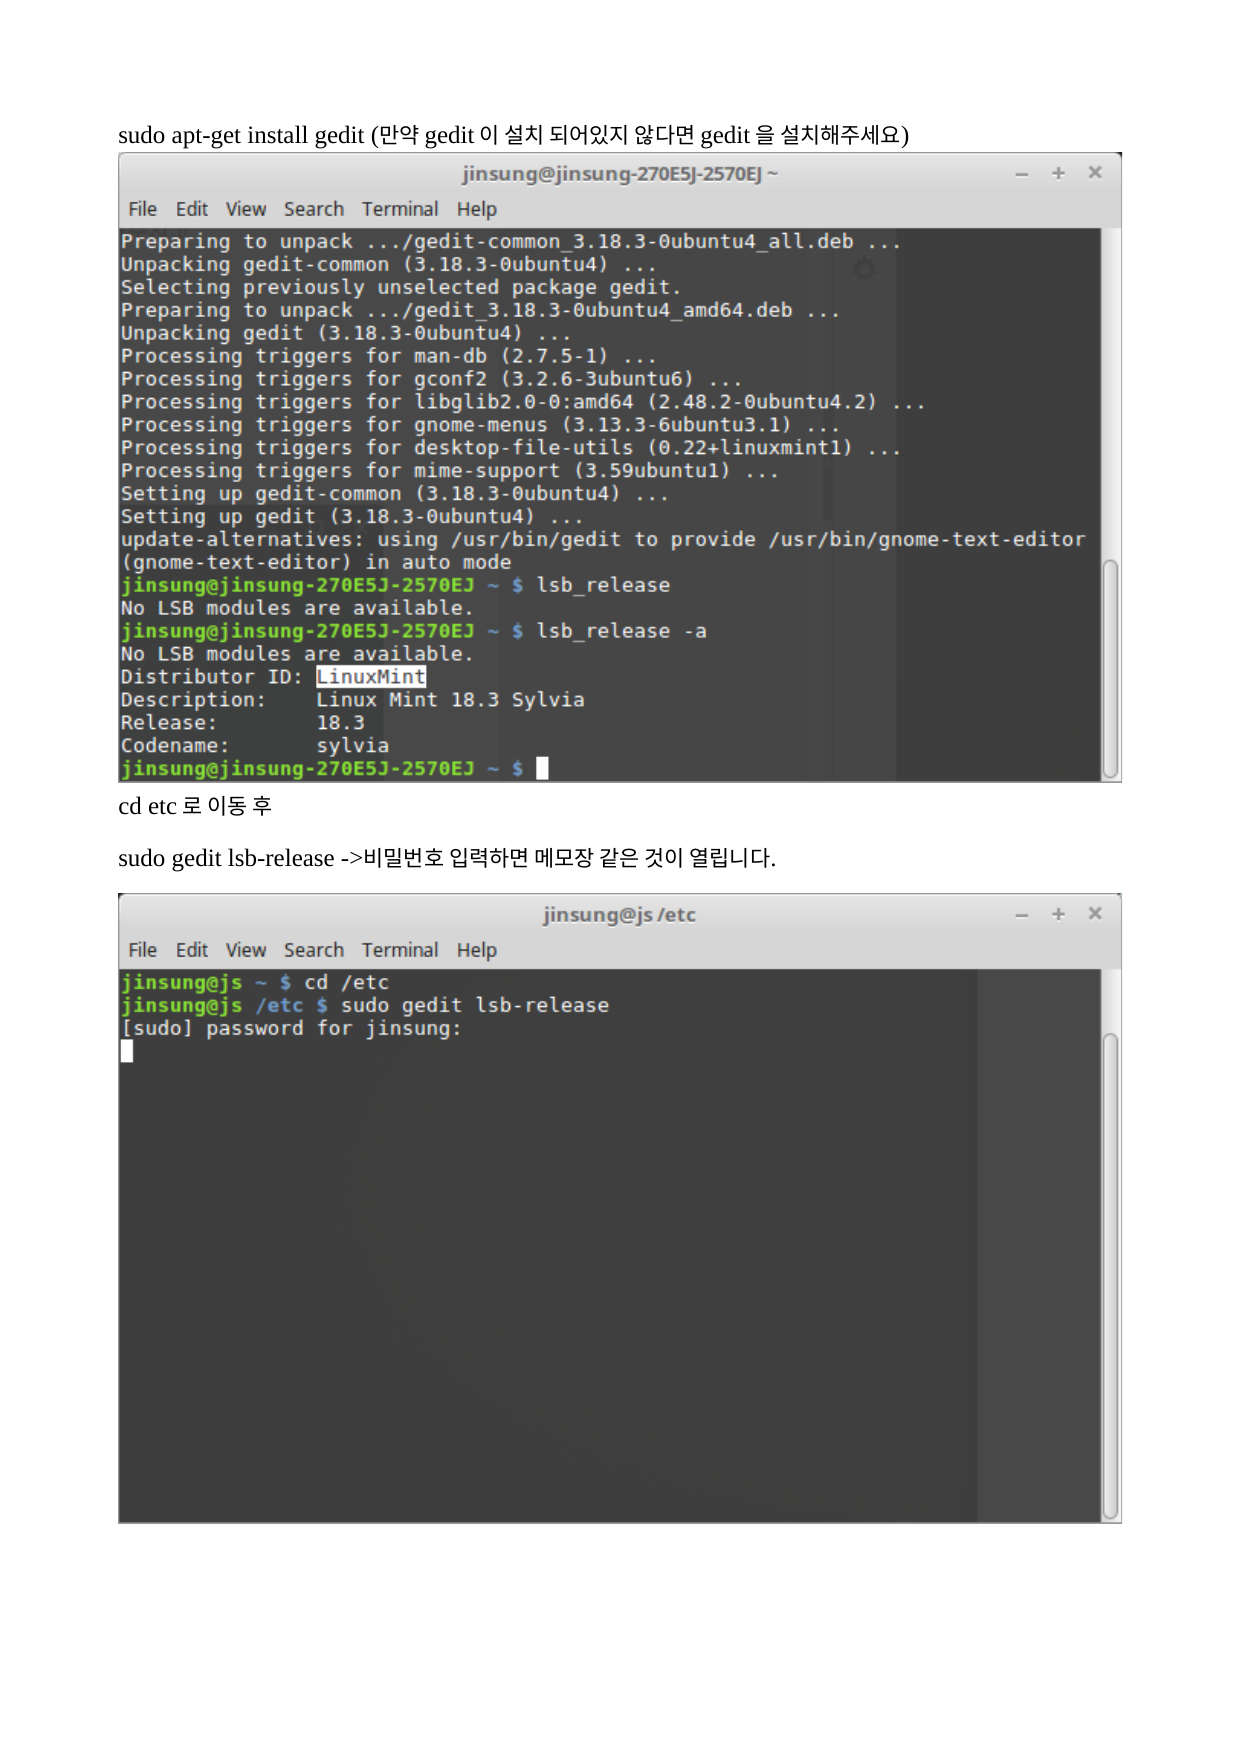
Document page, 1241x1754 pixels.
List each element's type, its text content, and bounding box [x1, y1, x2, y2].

text sudo apt-get install gedit (만약 gedit이 설치 되어있지 않다면 gedit을 설치해주세요) [118, 118, 1122, 150]
text sudo gedit lsb-release ->비밀번호 입력하면 메모장 같은 것이 열립니다. [118, 841, 1122, 873]
text cd etc로 이동 후 [118, 783, 1122, 821]
picture [118, 893, 1123, 1524]
picture [118, 152, 1123, 783]
